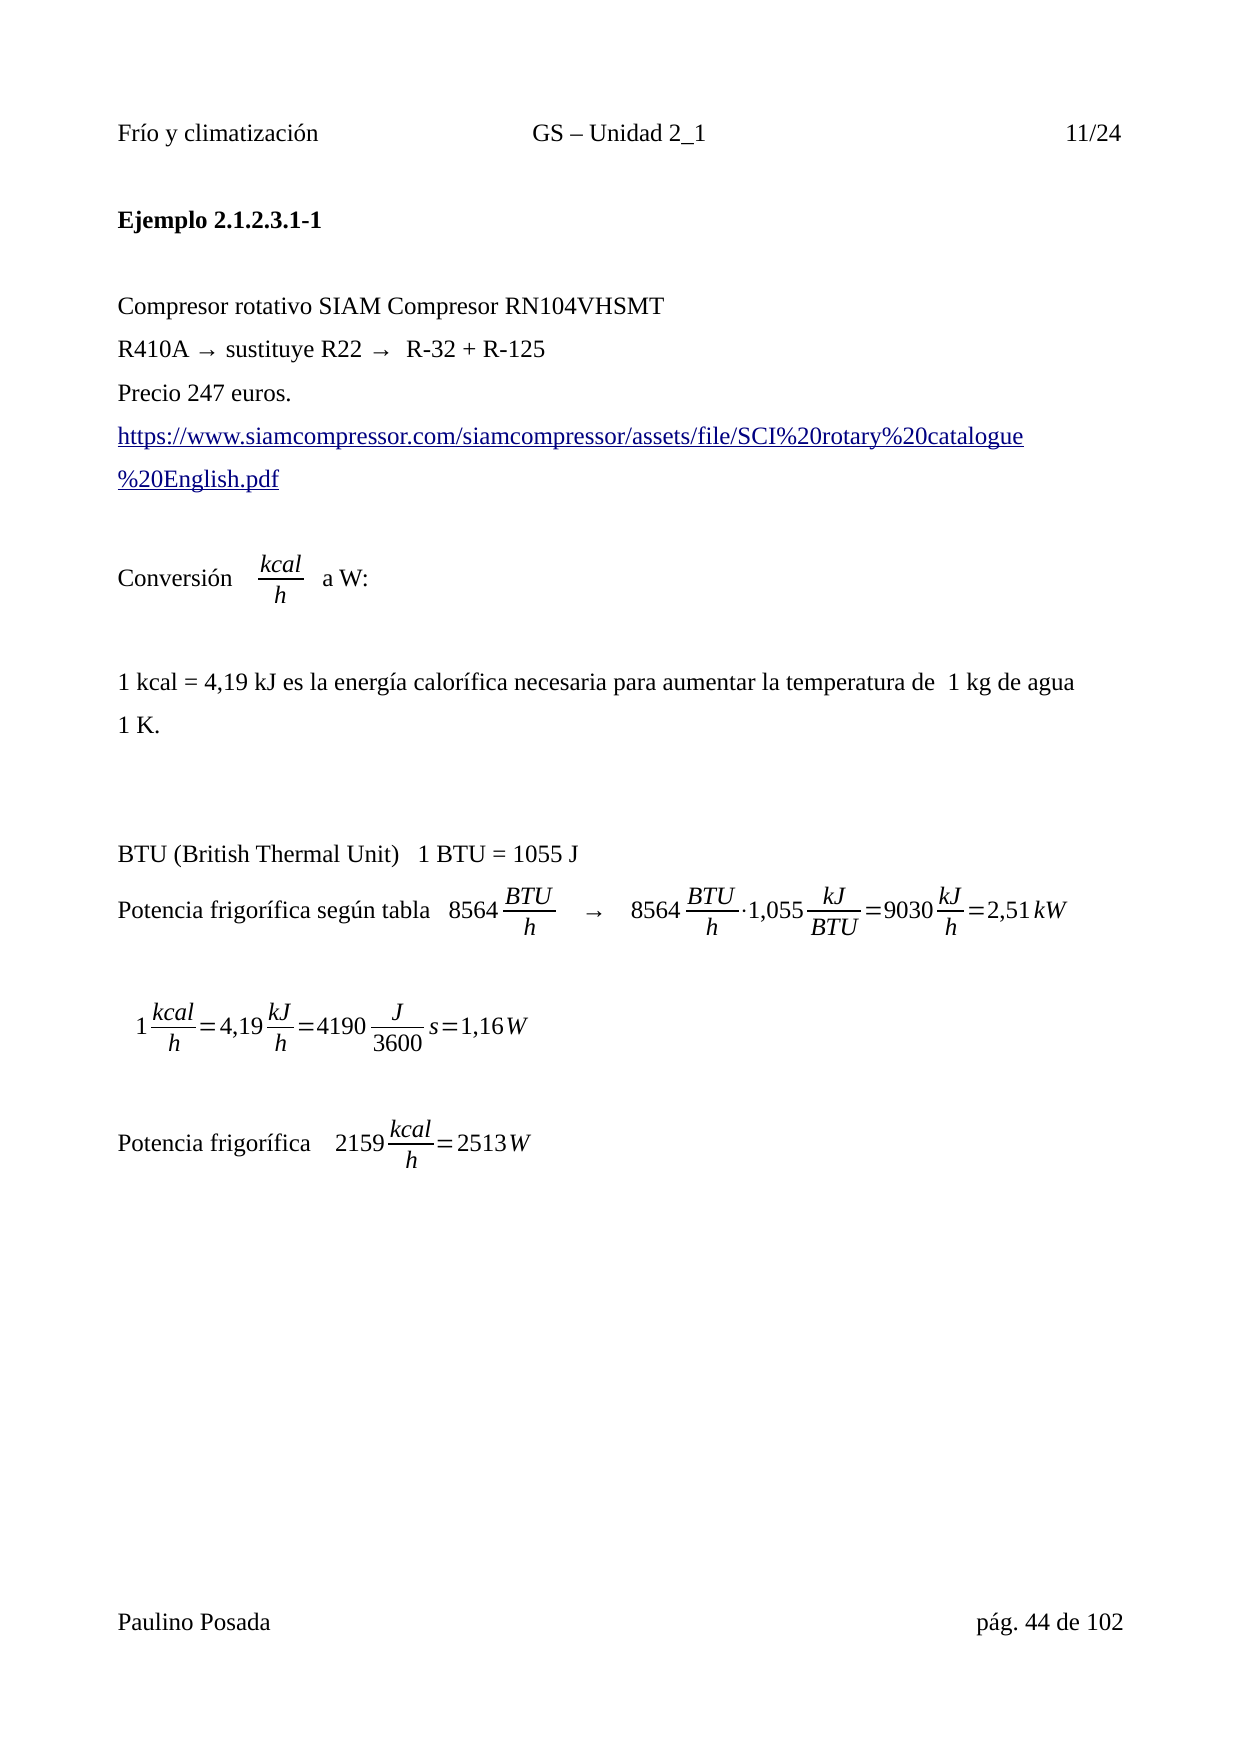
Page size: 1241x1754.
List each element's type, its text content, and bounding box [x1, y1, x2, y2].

text Potencia frigorífica según tabla → [117, 882, 1123, 941]
text Potencia frigorífica [117, 1115, 1123, 1174]
text Ejemplo 2.1.2.3.1-1 [117, 205, 1123, 234]
text Compresor rotativo SIAM Compresor RN104VHSMT [117, 291, 1123, 320]
text 1 kcal = 4,19 kJ es la energía calorífica necesaria para aumentar la temperatura de 1 kg de agua [117, 667, 1123, 695]
text Precio 247 euros. [117, 378, 1123, 406]
text R410A → sustituye R22 → R-32 + R-125 [117, 334, 1123, 363]
text https://www.siamcompressor.com/siamcompressor/assets/file/SCI%20rotary%20catalogue%20English.pdf [117, 421, 1123, 493]
text BTU (British Thermal Unit) 1 BTU = 1055 J [117, 839, 1123, 868]
text 1 K. [117, 710, 1123, 738]
text Conversión a W: [117, 550, 1123, 609]
